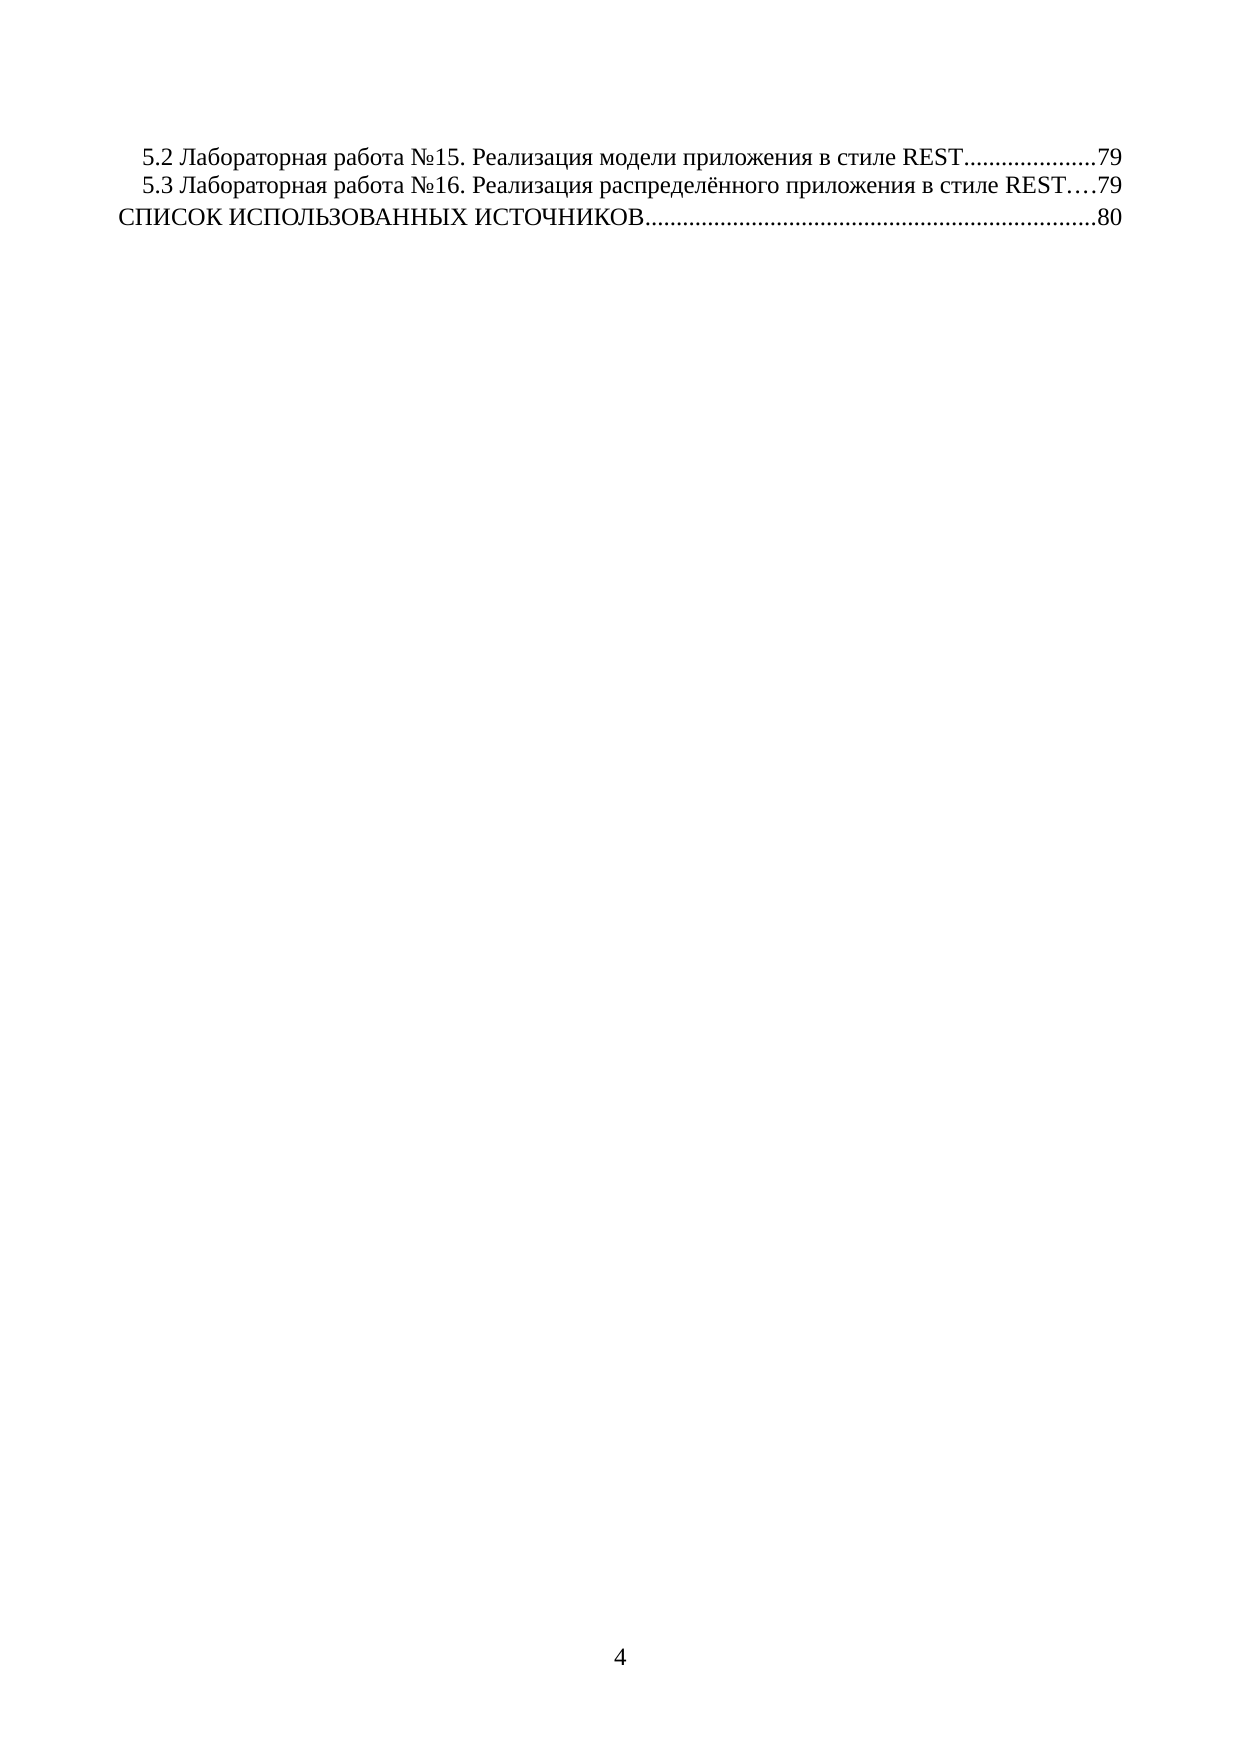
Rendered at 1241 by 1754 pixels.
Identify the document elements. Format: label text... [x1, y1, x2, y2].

text 5.2 Лабораторная работа №15. Реализация модели приложения в стиле REST 79 [142, 142, 1122, 171]
text 5.3 Лабораторная работа №16. Реализация распределённого приложения в стиле REST 79 [142, 171, 1122, 199]
text СПИСОК ИСПОЛЬЗОВАННЫХ ИСТОЧНИКОВ 80 [118, 202, 1122, 231]
